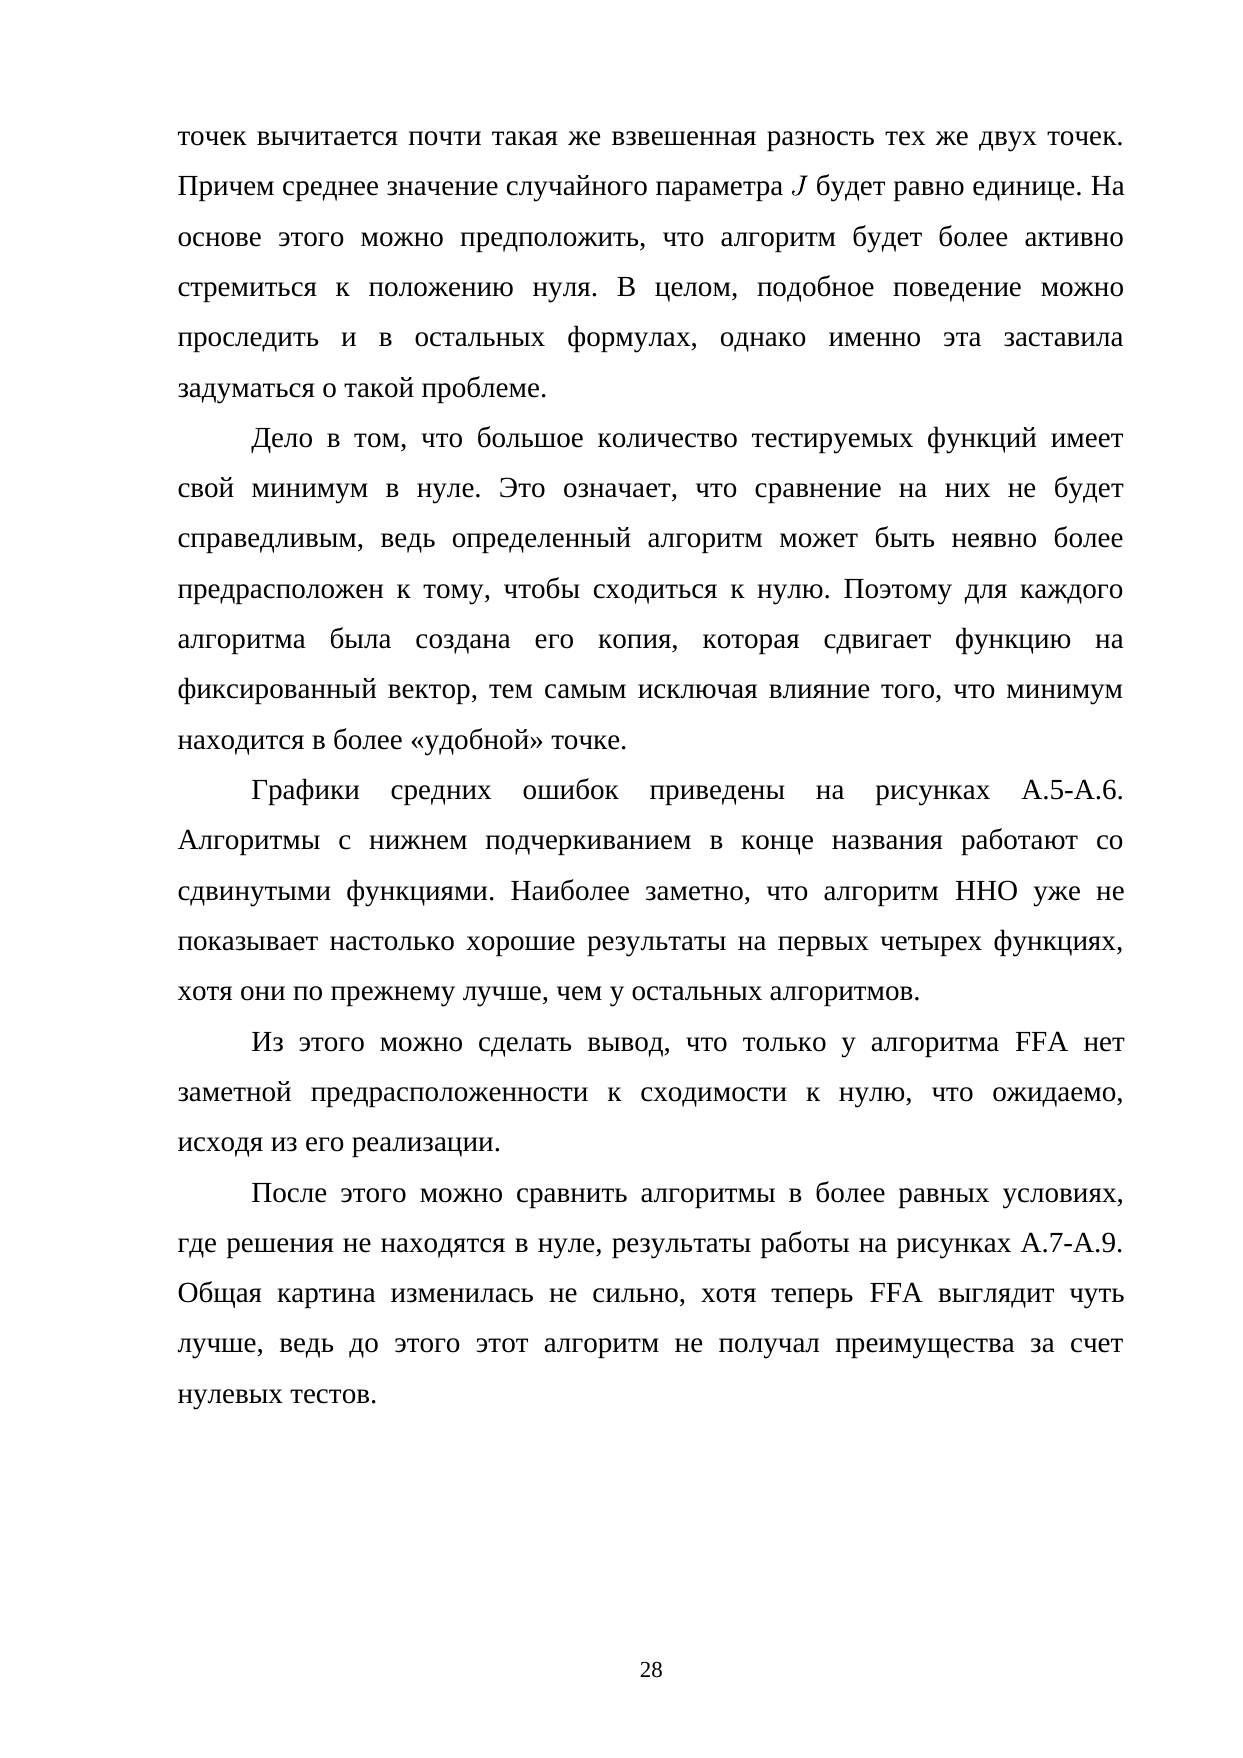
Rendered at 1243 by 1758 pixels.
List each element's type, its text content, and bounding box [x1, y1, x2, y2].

text После этого можно сравнить алгоритмы в более равных условиях, где решения не находятся в нуле, результаты работы на рисунках А.7-А.9. Общая картина изменилась не сильно, хотя теперь FFA выглядит чуть лучше, ведь до этого этот алгоритм не получал преимущества за счет нулевых тестов. [177, 1175, 1124, 1409]
text Графики средних ошибок приведены на рисунках А.5-А.6. Алгоритмы с нижнем подчеркиванием в конце названия работают со сдвинутыми функциями. Наиболее заметно, что алгоритм HHO уже не показывает настолько хорошие результаты на первых четырех функциях, хотя они по прежнему лучше, чем у остальных алгоритмов. [177, 772, 1124, 1007]
text точек вычитается почти такая же взвешенная разность тех же двух точек. Причем среднее значение случайного параметра будет равно единице. На основе этого можно предположить, что алгоритм будет более активно стремиться к положению нуля. В целом, подобное поведение можно проследить и в остальных формулах, однако именно эта заставила задуматься о такой проблеме. [177, 118, 1124, 403]
text Дело в том, что большое количество тестируемых функций имеет свой минимум в нуле. Это означает, что сравнение на них не будет справедливым, ведь определенный алгоритм может быть неявно более предрасположен к тому, чтобы сходиться к нулю. Поэтому для каждого алгоритма была создана его копия, которая сдвигает функцию на фиксированный вектор, тем самым исключая влияние того, что минимум находится в более «удобной» точке. [177, 420, 1124, 755]
text Из этого можно сделать вывод, что только у алгоритма FFA нет заметной предрасположенности к сходимости к нулю, что ожидаемо, исходя из его реализации. [177, 1024, 1124, 1158]
